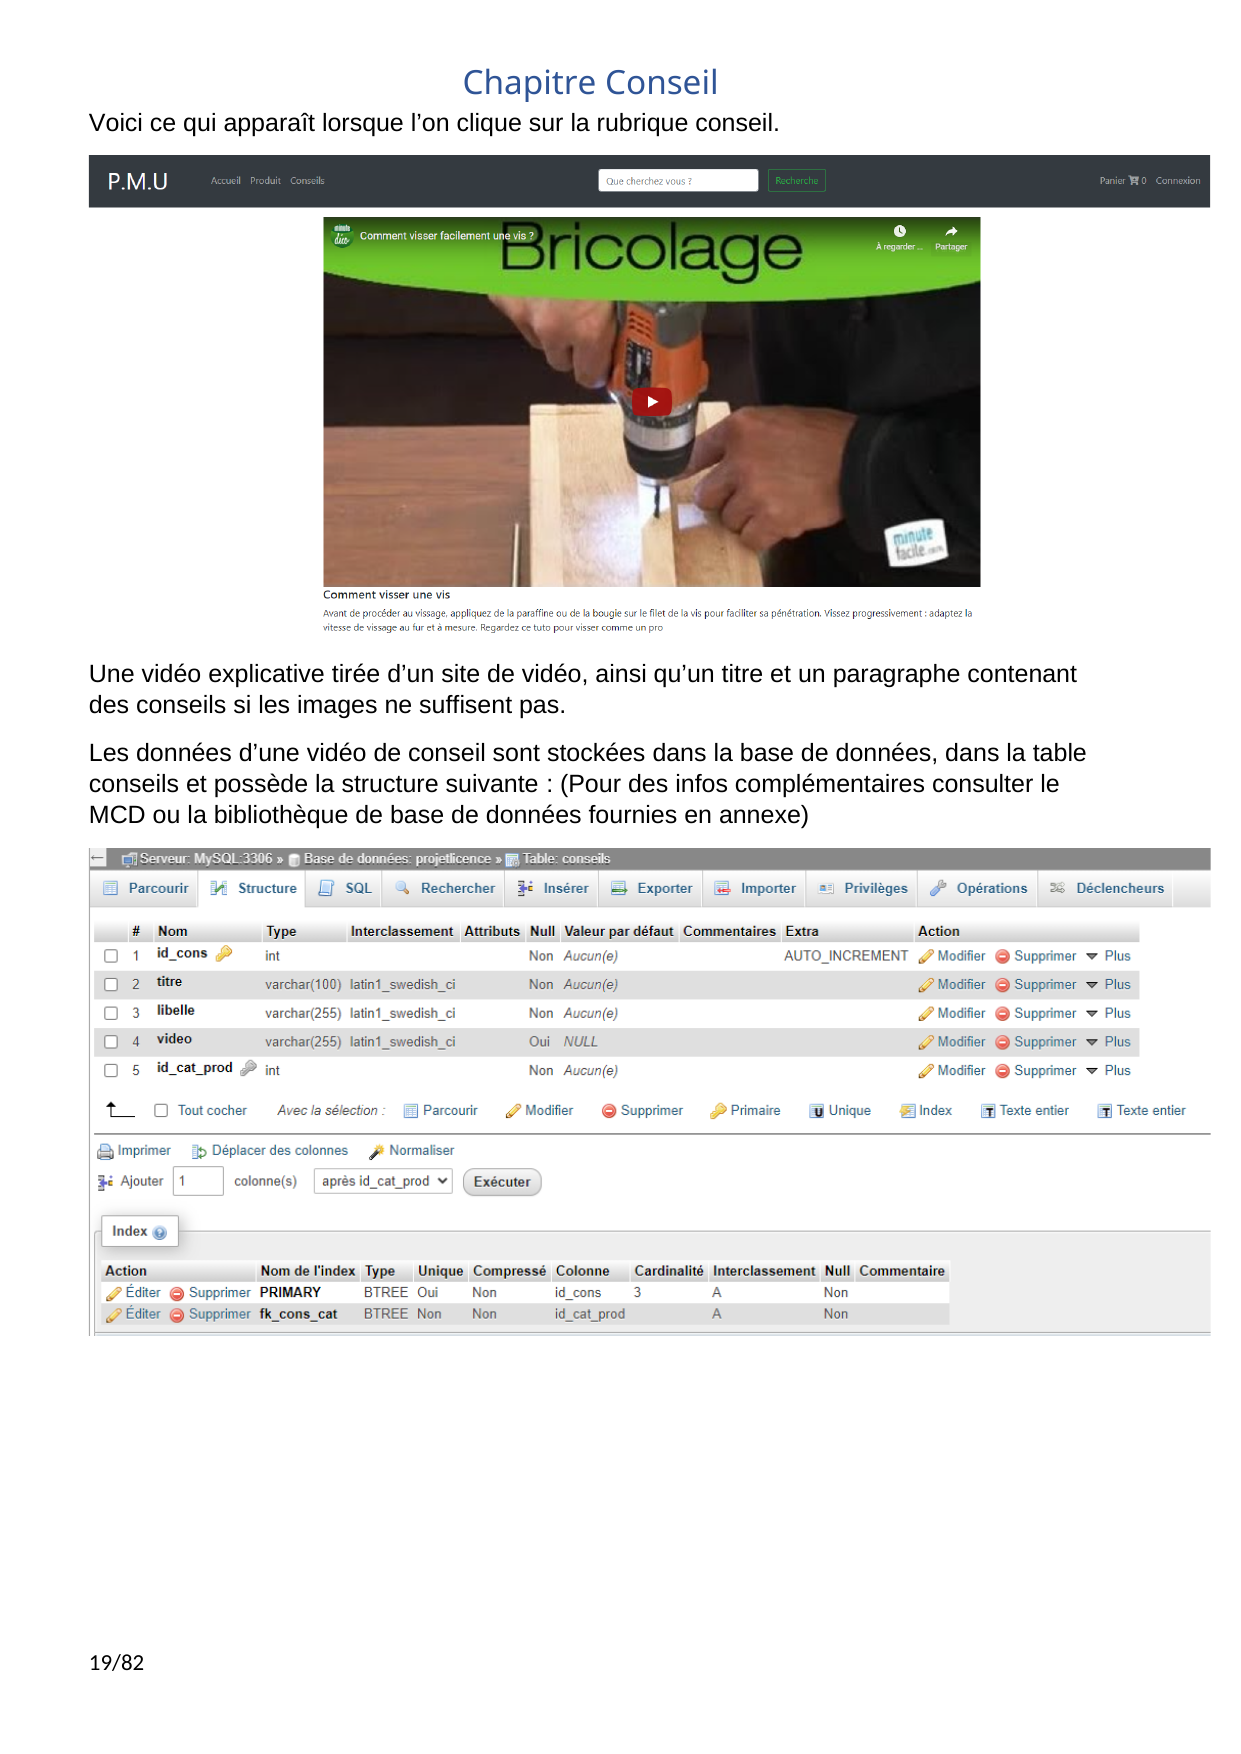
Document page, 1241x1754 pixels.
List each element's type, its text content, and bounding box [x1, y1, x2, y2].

text Les données d’une vidéo de conseil sont stockées dans la base de données, dans la table conseils et possède la structure suivante : (Pour des infos complémentaires consulter le MCD ou la bibliothèque de base de données fournies en annexe) [89, 738, 1092, 829]
text Une vidéo explicative tirée d’un site de vidéo, ainsi qu’un titre et un paragraphe contenant des conseils si les images ne suffisent pas. [89, 659, 1092, 719]
subtitle Chapitre Conseil [89, 59, 1092, 104]
picture [88, 155, 1211, 641]
picture [88, 848, 1211, 1336]
text Voici ce qui apparaît lorsque l’on clique sur la rubrique conseil. [89, 108, 1092, 137]
